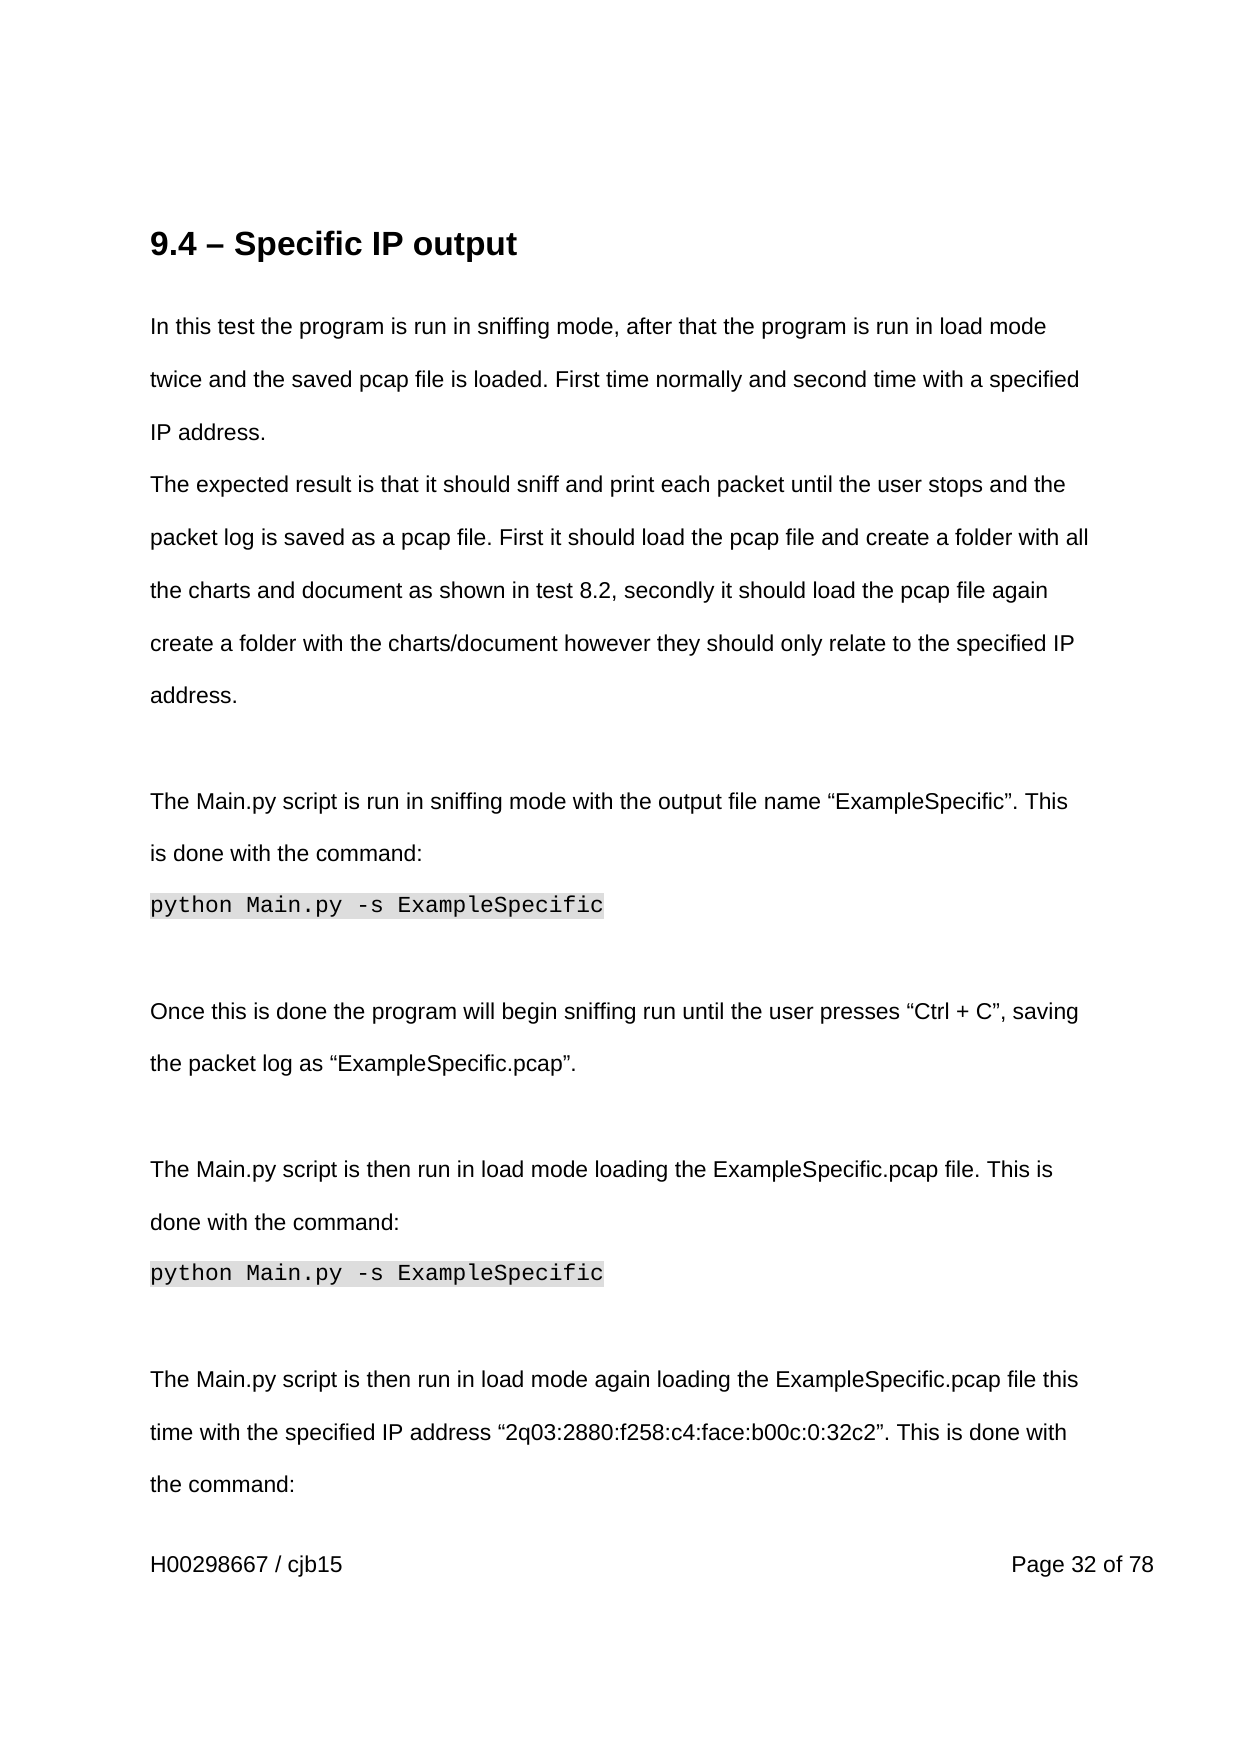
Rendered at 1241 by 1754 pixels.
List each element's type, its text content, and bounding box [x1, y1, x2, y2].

text The Main.py script is run in sniffing mode with the output file name “ExampleSpecific”. This is done with the command: [150, 788, 1090, 867]
text Once this is done the program will begin sniffing run until the user presses “Ctrl + C”, saving the packet log as “ExampleSpecific.pcap”. [150, 998, 1090, 1077]
subtitle 9.4 – Specific IP output [150, 223, 1090, 262]
text python Main.py -s ExampleSpecific [150, 893, 1090, 919]
text python Main.py -s ExampleSpecific [150, 1261, 1090, 1287]
text The Main.py script is then run in load mode loading the ExampleSpecific.pcap file. This is done with the command: [150, 1156, 1090, 1235]
text The Main.py script is then run in load mode again loading the ExampleSpecific.pcap file this time with the specified IP address “2q03:2880:f258:c4:face:b00c:0:32c2”. This is done with the command: [150, 1366, 1090, 1498]
text The expected result is that it should sniff and print each packet until the user stops and the packet log is saved as a pcap file. First it should load the pcap file and create a folder with all the charts and document as shown in test 8.2, secondly it should load the pcap file again create a folder with the charts/document however they should only relate to the specified IP address. [150, 471, 1090, 709]
text In this test the program is run in sniffing mode, after that the program is run in load mode twice and the saved pcap file is loaded. First time normally and second time with a specified IP address. [150, 313, 1090, 445]
